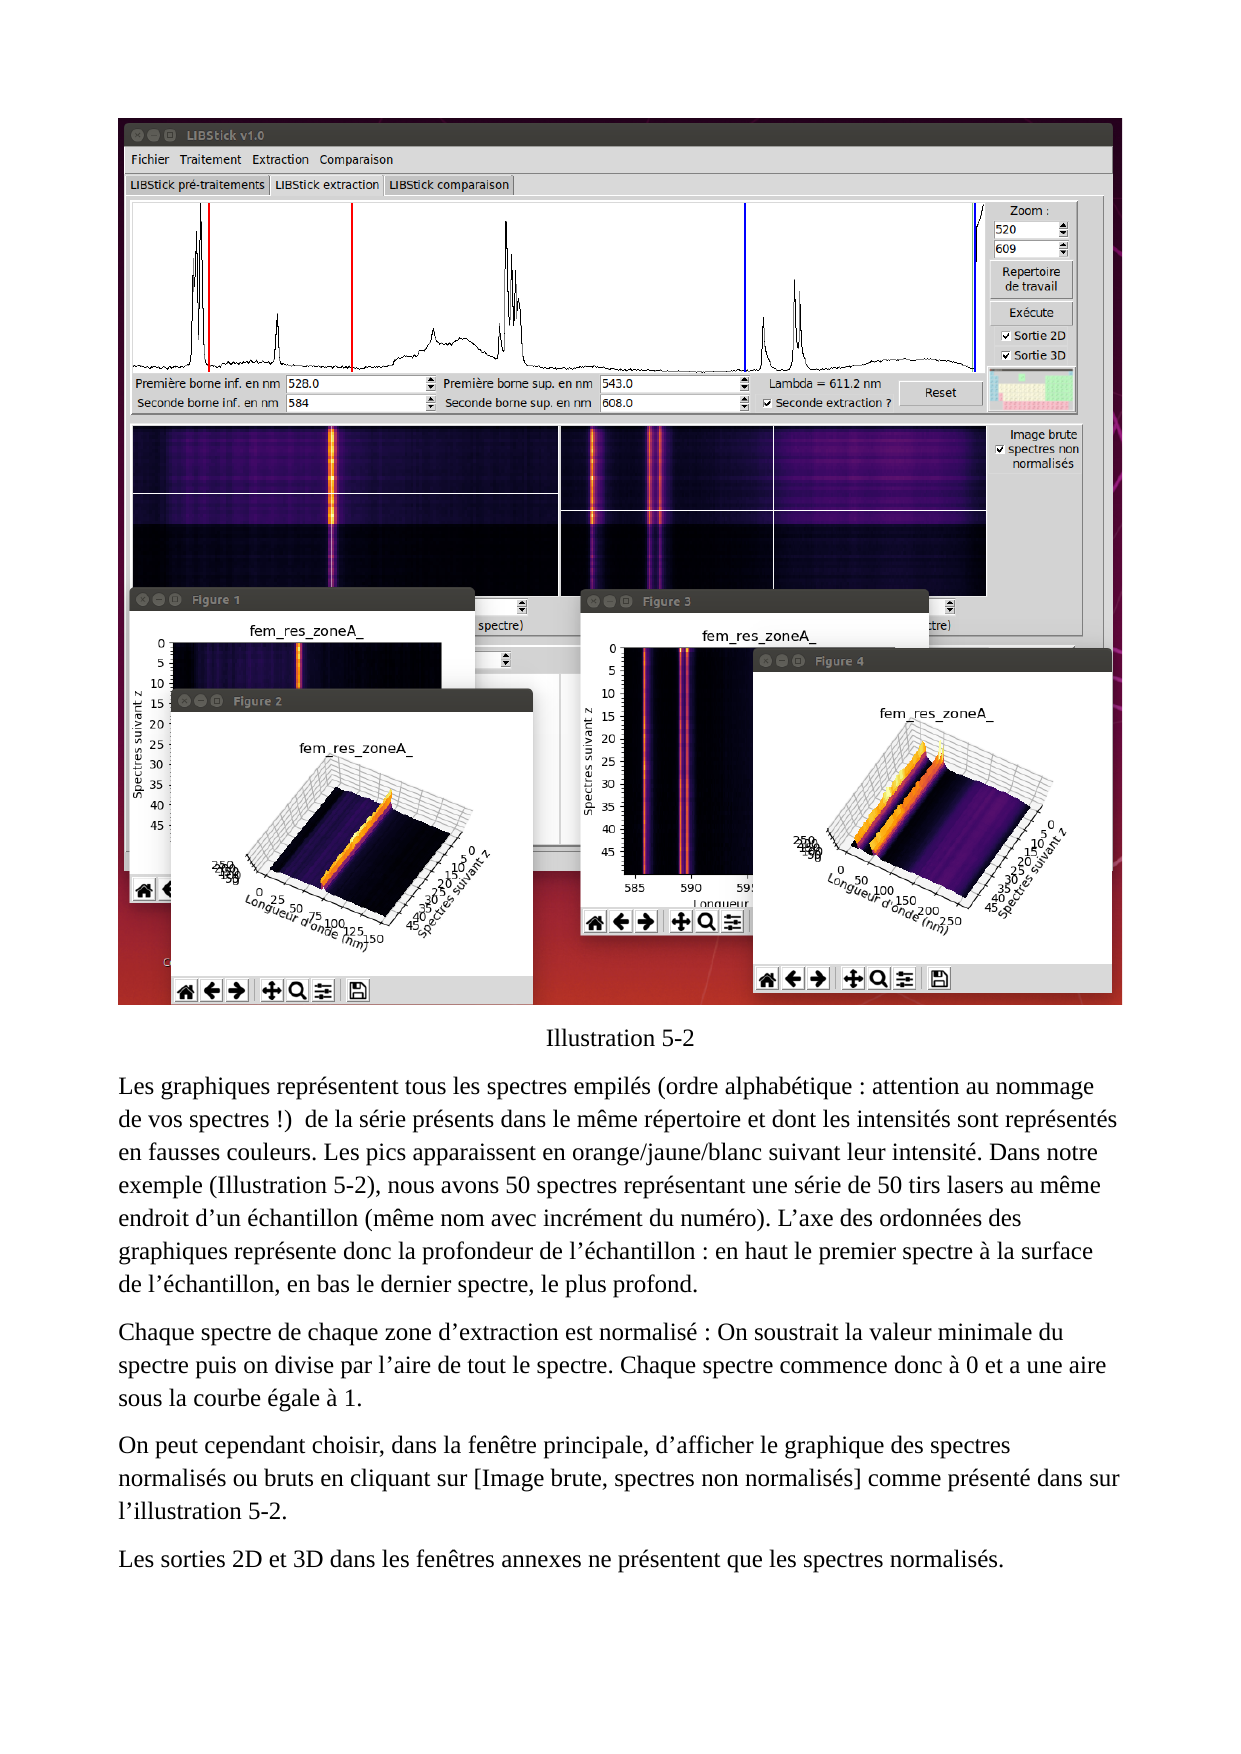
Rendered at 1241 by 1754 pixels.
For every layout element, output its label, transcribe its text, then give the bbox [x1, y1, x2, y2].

text On peut cependant choisir, dans la fenêtre principale, d’afficher le graphique des spectres normalisés ou bruts en cliquant sur [Image brute, spectres non normalisés] comme présenté dans sur l’illustration 5-2. [118, 1430, 1122, 1525]
picture [118, 118, 1123, 1005]
text Les sorties 2D et 3D dans les fenêtres annexes ne présentent que les spectres normalisés. [118, 1544, 1122, 1573]
text Illustration 5-2 [118, 1023, 1122, 1052]
text Les graphiques représentent tous les spectres empilés (ordre alphabétique : attention au nommage de vos spectres !) de la série présents dans le même répertoire et dont les intensités sont représentés en fausses couleurs. Les pics apparaissent en orange/jaune/blanc suivant leur intensité. Dans notre exemple (Illustration 5-2), nous avons 50 spectres représentant une série de 50 tirs lasers au même endroit d’un échantillon (même nom avec incrément du numéro). L’axe des ordonnées des graphiques représente donc la profondeur de l’échantillon : en haut le premier spectre à la surface de l’échantillon, en bas le dernier spectre, le plus profond. [118, 1071, 1122, 1298]
text Chaque spectre de chaque zone d’extraction est normalisé : On soustrait la valeur minimale du spectre puis on divise par l’aire de tout le spectre. Chaque spectre commence donc à 0 et a une aire sous la courbe égale à 1. [118, 1317, 1122, 1411]
